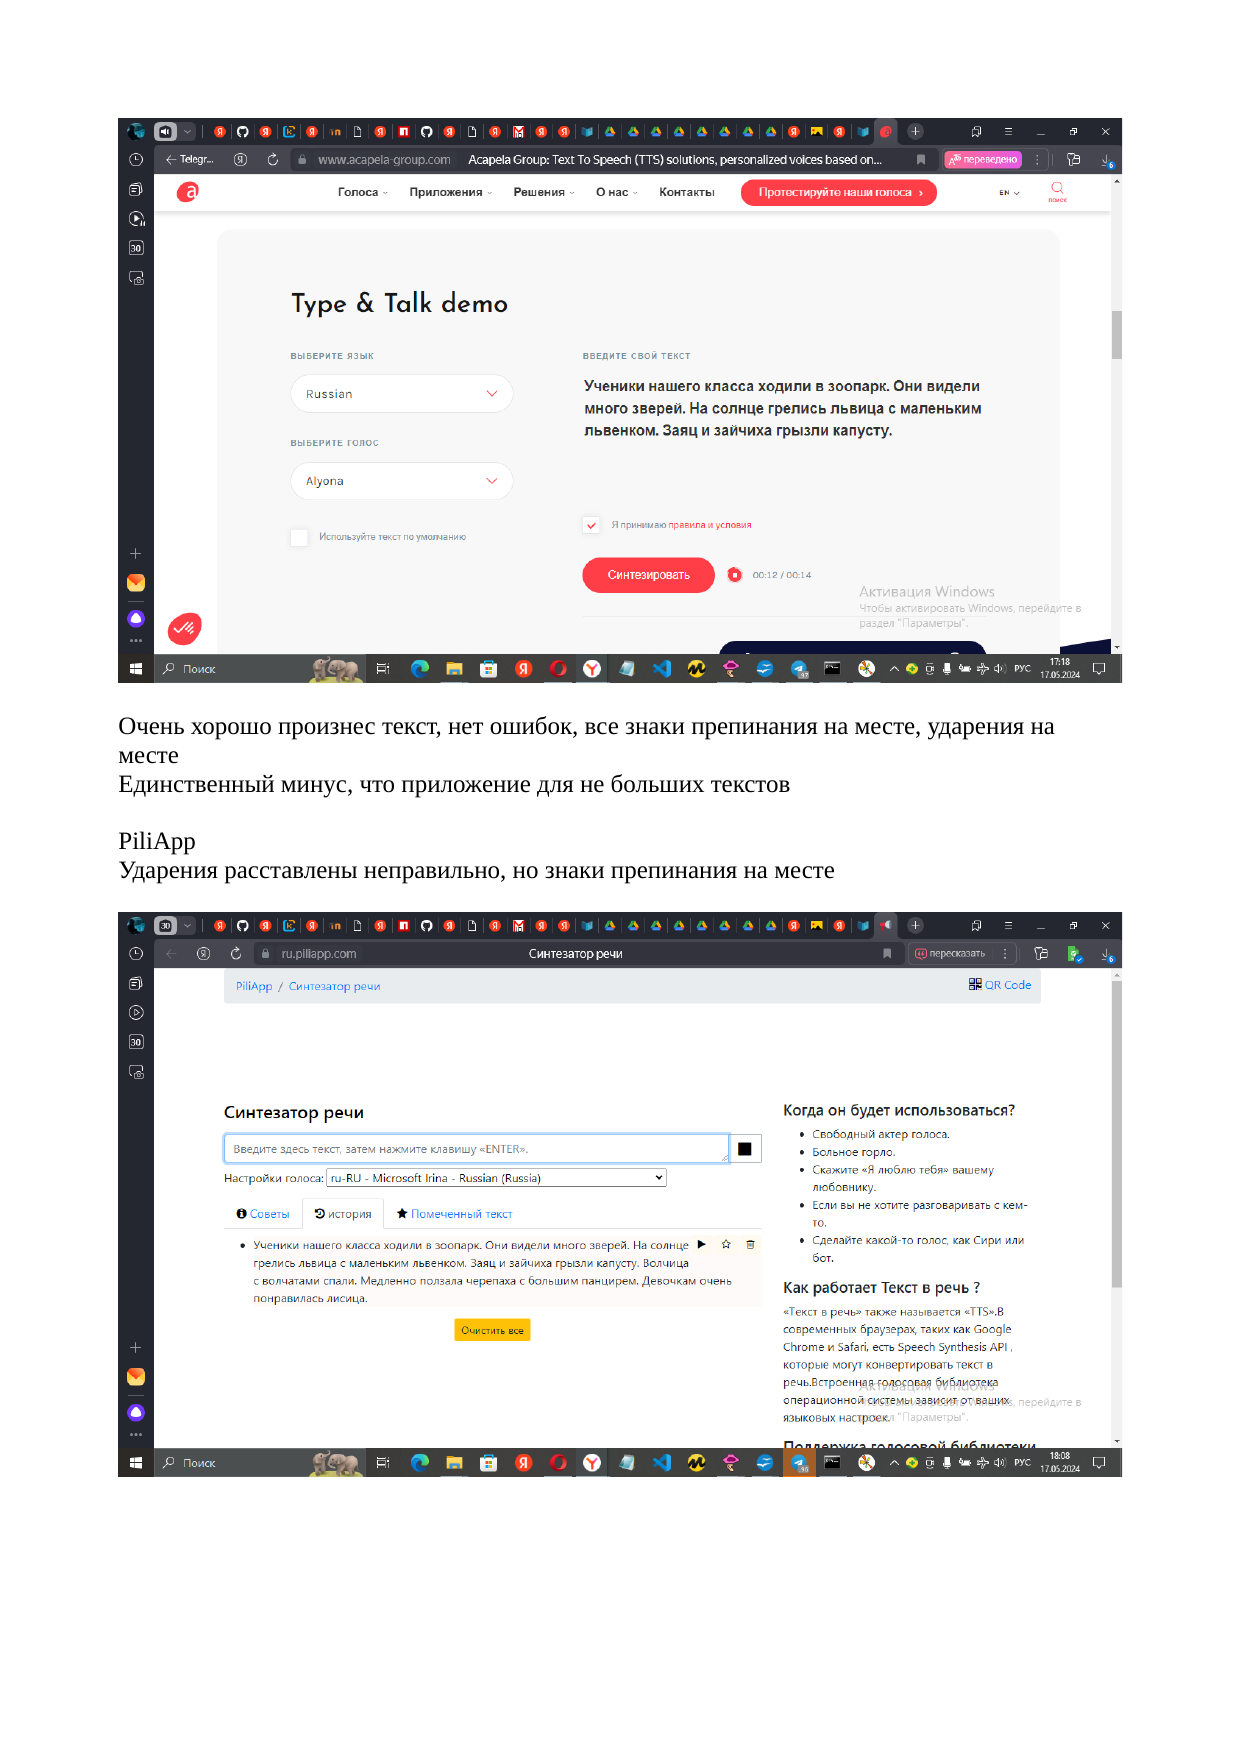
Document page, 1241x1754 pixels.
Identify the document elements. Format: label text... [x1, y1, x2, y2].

text Ударения расставлены неправильно, но знаки препинания на месте [118, 855, 1122, 884]
picture [118, 912, 1123, 1477]
text Единственный минус, что приложение для не больших текстов [118, 769, 1122, 797]
text PiliApp [118, 826, 1122, 855]
picture [118, 118, 1123, 683]
text Очень хорошо произнес текст, нет ошибок, все знаки препинания на месте, ударения на месте [118, 711, 1122, 769]
